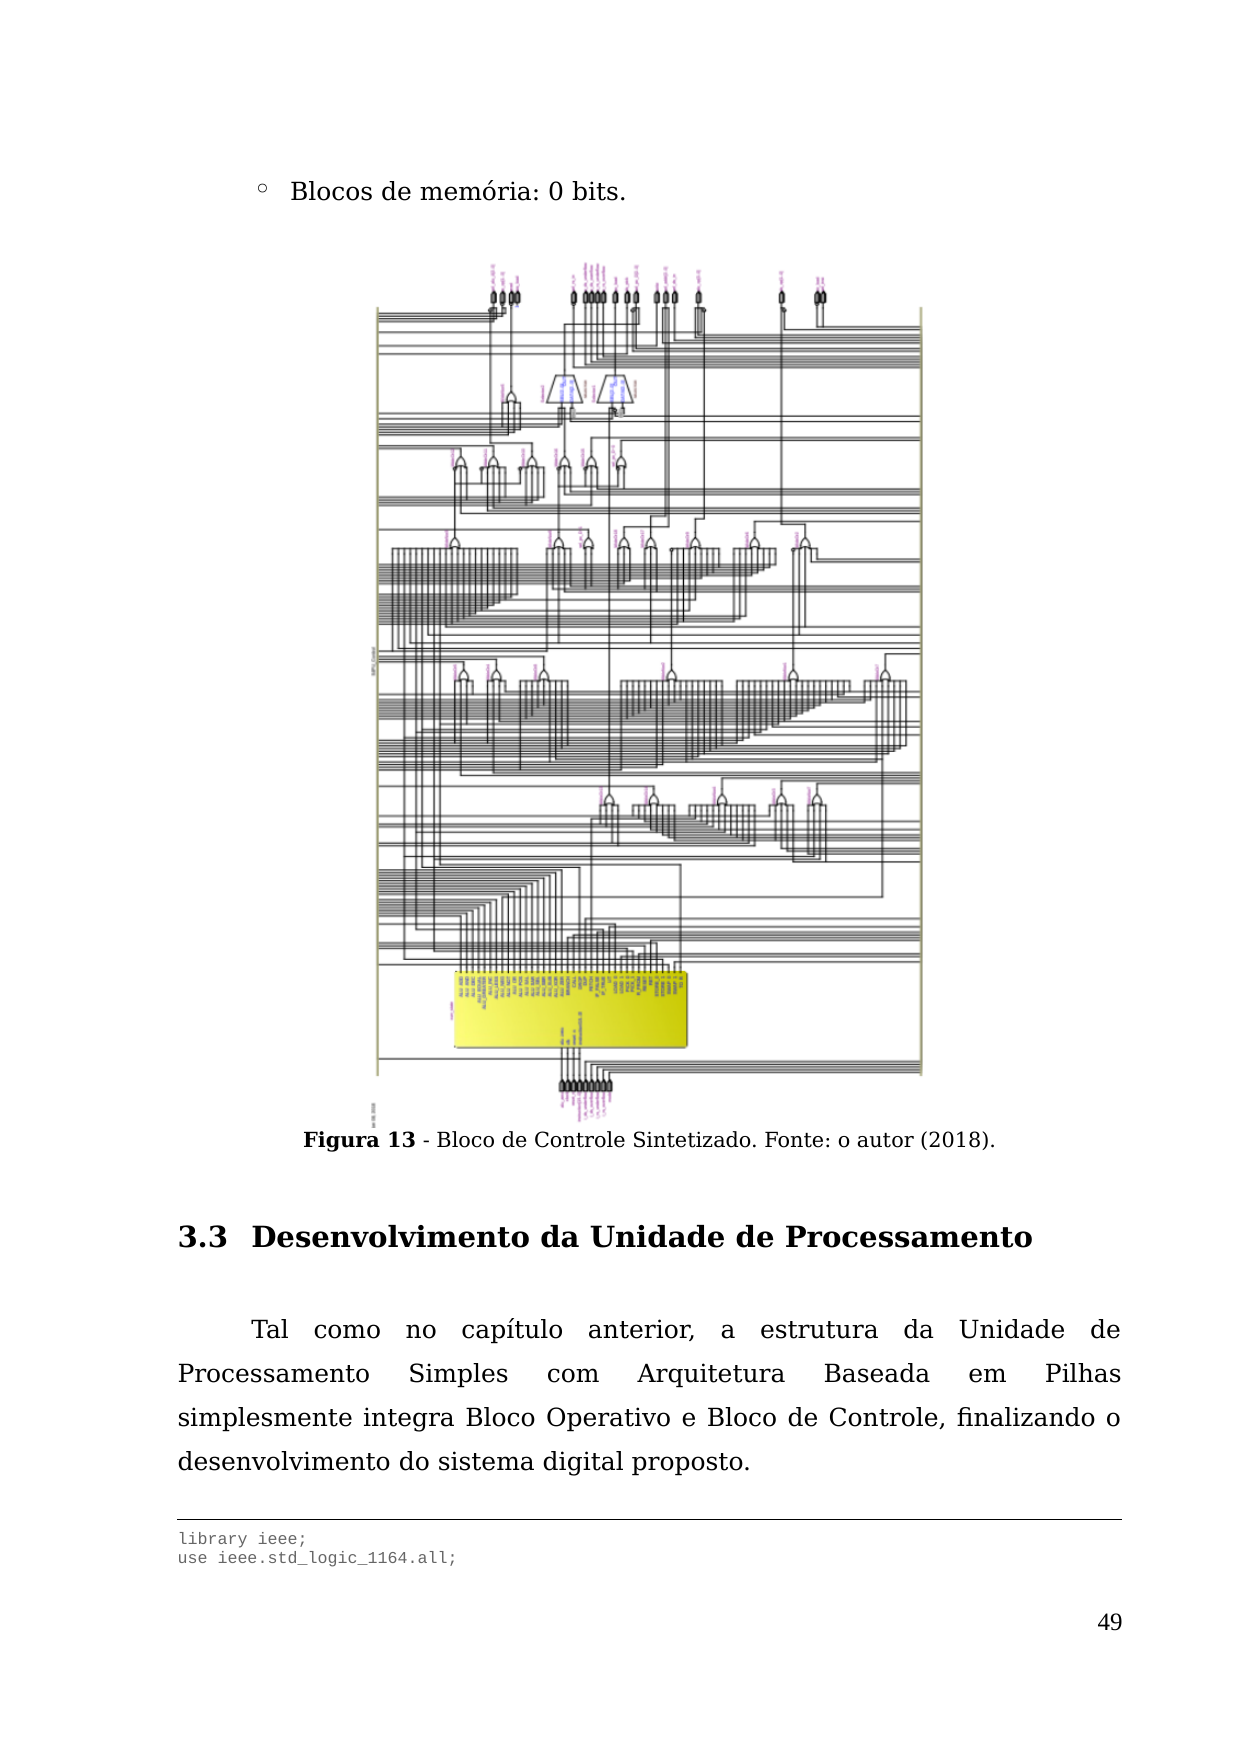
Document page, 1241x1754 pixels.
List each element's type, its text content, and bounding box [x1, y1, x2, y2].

text Figura 13 - Bloco de Controle Sintetizado. Fonte: o autor (2018). [177, 245, 1122, 1152]
text Tal como no capítulo anterior, a estrutura da Unidade de Processamento Simples com Arquitetura Baseada em Pilhas simplesmente integra Bloco Operativo e Bloco de Controle, finalizando o desenvolvimento do sistema digital proposto. [177, 1316, 1122, 1476]
text 3.3 Desenvolvimento da Unidade de Processamento [177, 1220, 1122, 1255]
text library ieee; [177, 1530, 1122, 1549]
list Blocos de memória: 0 bits. [252, 177, 1122, 206]
text use ieee.std_logic_1164.all; [177, 1549, 1122, 1568]
